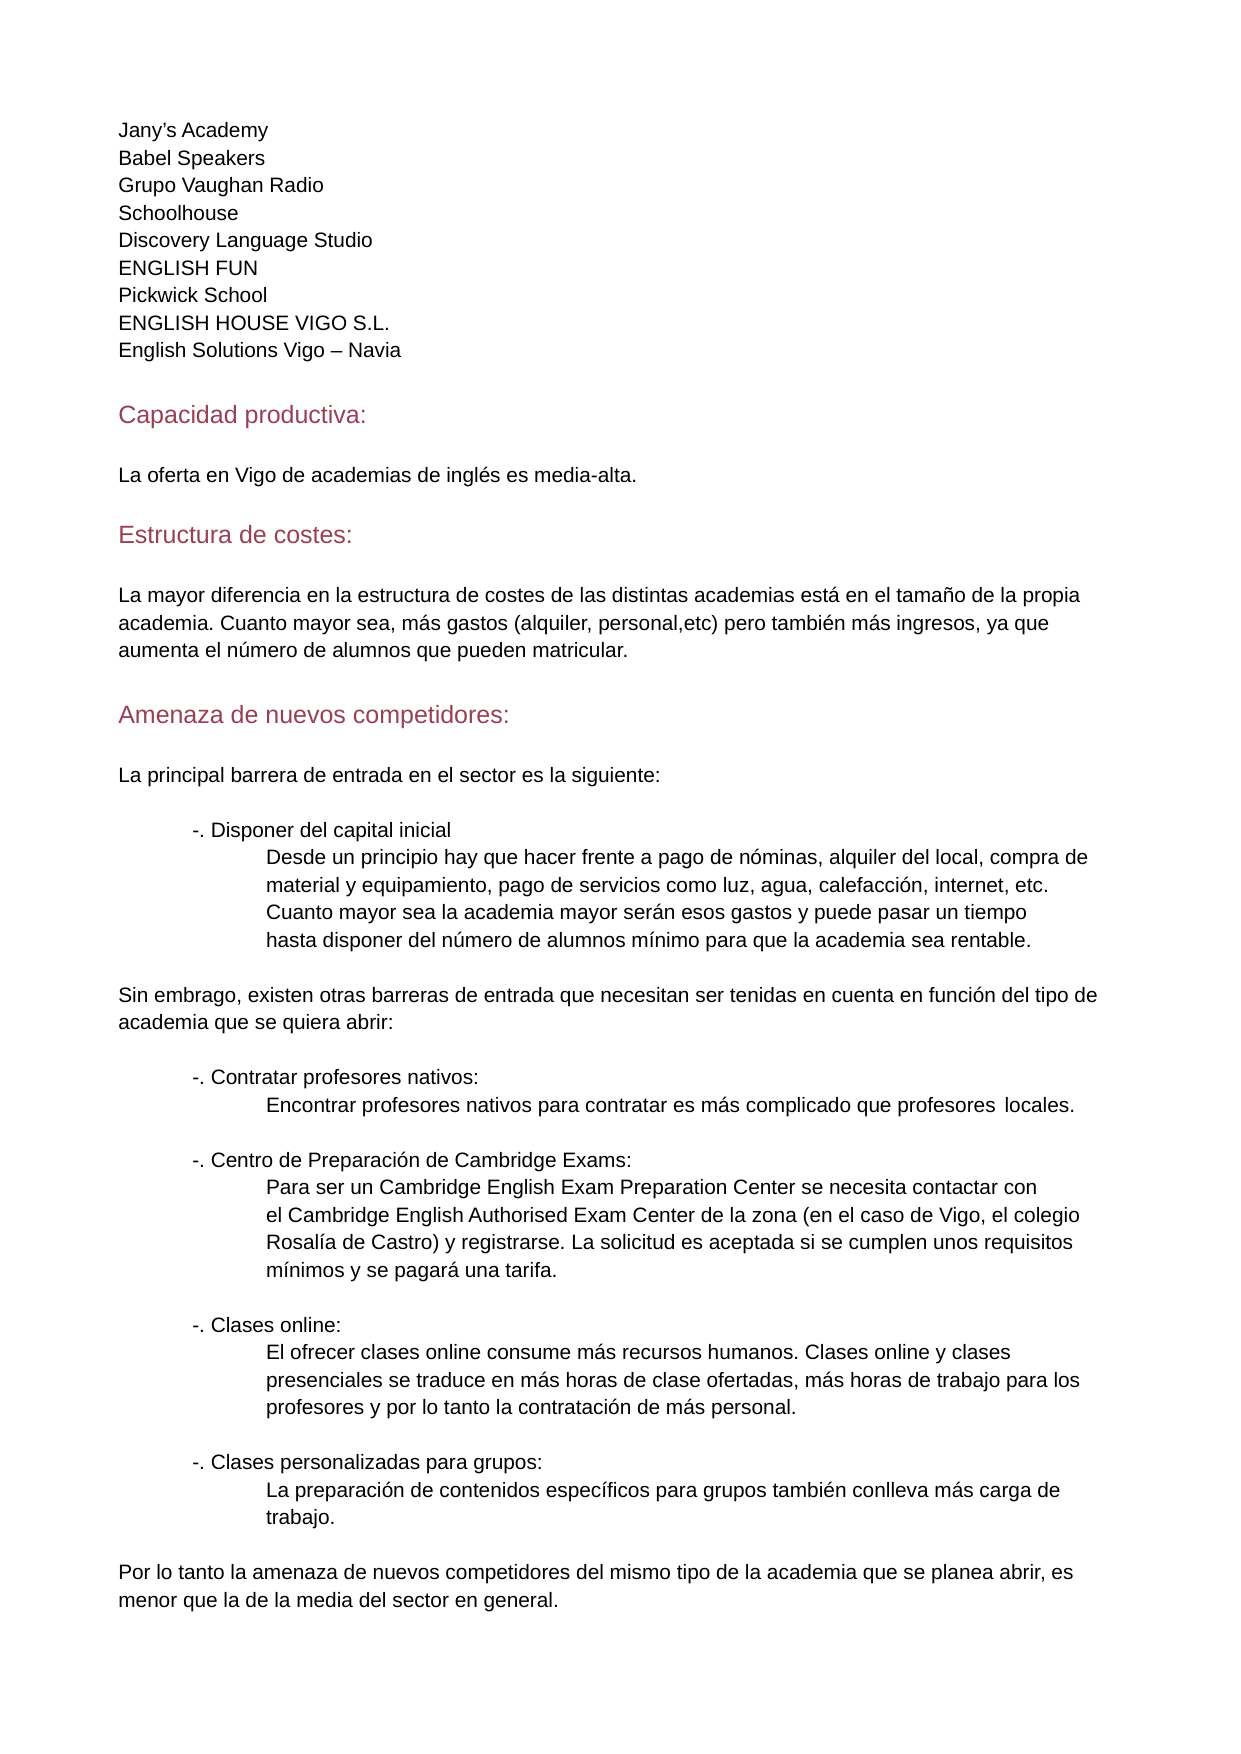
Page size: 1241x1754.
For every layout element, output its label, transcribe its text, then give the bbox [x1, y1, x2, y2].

text -. Contratar profesores nativos: [118, 1065, 1122, 1089]
text trabajo. [118, 1505, 1122, 1529]
text La principal barrera de entrada en el sector es la siguiente: [118, 763, 1122, 787]
text -. Disponer del capital inicial [118, 818, 1122, 842]
text profesores y por lo tanto la contratación de más personal. [118, 1395, 1122, 1419]
text Para ser un Cambridge English Exam Preparation Center se necesita contactar con [118, 1175, 1122, 1199]
text Grupo Vaughan Radio [118, 173, 1122, 197]
text Desde un principio hay que hacer frente a pago de nóminas, alquiler del local, compra de material y equipamiento, pago de servicios como luz, agua, calefacción, internet, etc. [118, 845, 1122, 897]
text Encontrar profesores nativos para contratar es más complicado que profesores locales. [118, 1093, 1122, 1117]
text El ofrecer clases online consume más recursos humanos. Clases online y clases [118, 1340, 1122, 1364]
text -. Centro de Preparación de Cambridge Exams: [118, 1148, 1122, 1172]
text Jany’s Academy [118, 118, 1122, 142]
text Estructura de costes: [118, 521, 1122, 549]
text Capacidad productiva: [118, 400, 1122, 428]
text ENGLISH FUN [118, 256, 1122, 279]
text La preparación de contenidos específicos para grupos también conlleva más carga de [118, 1478, 1122, 1502]
text -. Clases personalizadas para grupos: [118, 1450, 1122, 1474]
text Pickwick School [118, 283, 1122, 307]
text presenciales se traduce en más horas de clase ofertadas, más horas de trabajo para los [118, 1368, 1122, 1392]
text Amenaza de nuevos competidores: [118, 700, 1122, 729]
text La mayor diferencia en la estructura de costes de las distintas academias está en el tamaño de la propia academia. Cuanto mayor sea, más gastos (alquiler, personal,etc) pero también más ingresos, ya que aumenta el número de alumnos que pueden matricular. [118, 583, 1122, 662]
text Sin embrago, existen otras barreras de entrada que necesitan ser tenidas en cuenta en función del tipo de academia que se quiera abrir: [118, 983, 1122, 1034]
text Cuanto mayor sea la academia mayor serán esos gastos y puede pasar un tiempo hasta disponer del número de alumnos mínimo para que la academia sea rentable. [118, 900, 1122, 952]
text Discovery Language Studio [118, 228, 1122, 252]
text -. Clases online: [118, 1313, 1122, 1337]
text English Solutions Vigo – Navia [118, 338, 1122, 362]
text La oferta en Vigo de academias de inglés es media-alta. [118, 462, 1122, 486]
text Por lo tanto la amenaza de nuevos competidores del mismo tipo de la academia que se planea abrir, es menor que la de la media del sector en general. [118, 1560, 1122, 1612]
text ENGLISH HOUSE VIGO S.L. [118, 311, 1122, 334]
text Babel Speakers [118, 146, 1122, 169]
text Schoolhouse [118, 201, 1122, 224]
text el Cambridge English Authorised Exam Center de la zona (en el caso de Vigo, el colegio Rosalía de Castro) y registrarse. La solicitud es aceptada si se cumplen unos requisitos mínimos y se pagará una tarifa. [118, 1203, 1122, 1282]
